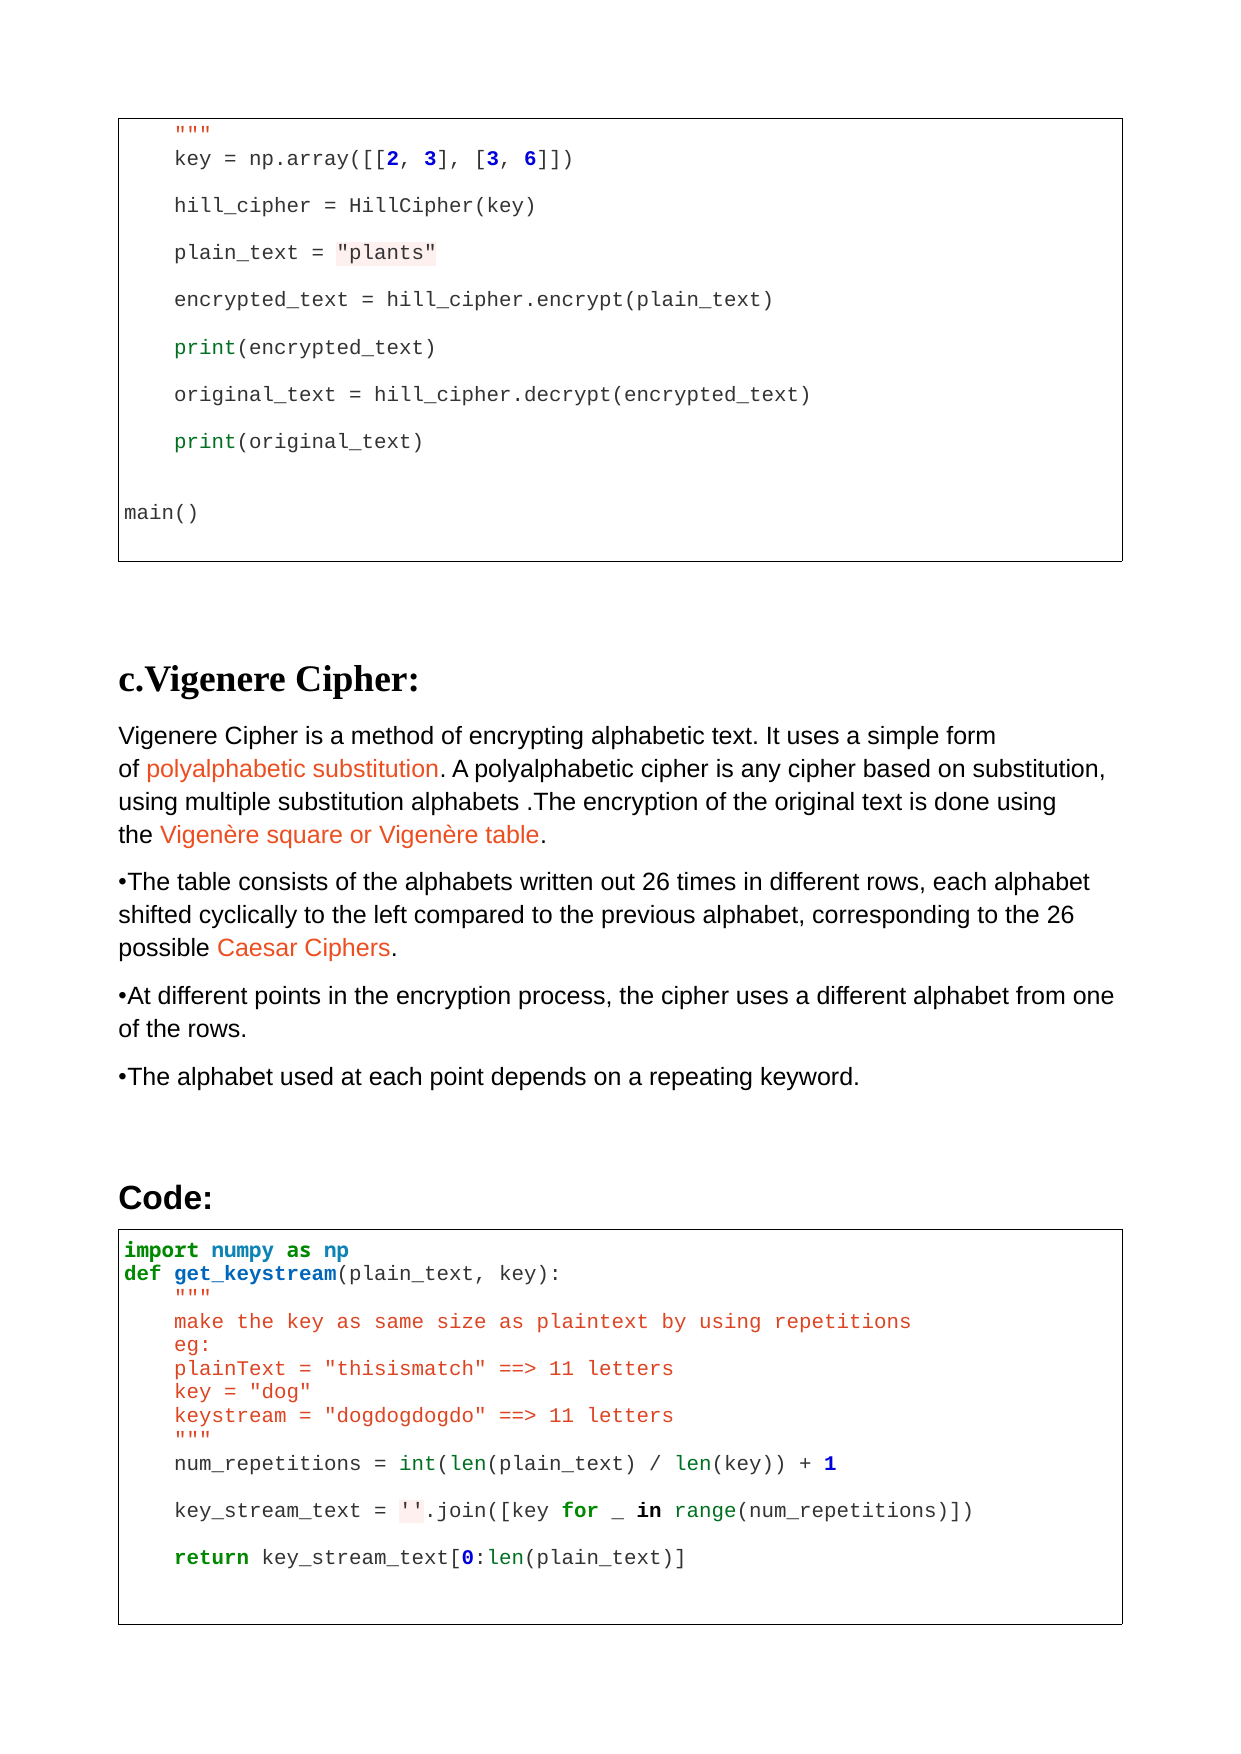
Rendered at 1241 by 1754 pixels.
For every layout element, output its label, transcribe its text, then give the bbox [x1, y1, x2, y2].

text c.Vigenere Cipher: [118, 656, 1122, 699]
table_header """ key = np.array([[2, 3], [3, 6]]) hill_cipher = HillCipher(key) plain_text = "plants" encrypted_text = hill_cipher.encrypt(plain_text) print(encrypted_text) original_text = hill_cipher.decrypt(encrypted_text) print(original_text) main() [119, 119, 1122, 561]
text Vigenere Cipher is a method of encrypting alphabetic text. It uses a simple form of polyalphabetic substitution. A polyalphabetic cipher is any cipher based on substitution, using multiple substitution alphabets .The encryption of the original text is done using the Vigenère square or Vigenère table. [118, 721, 1122, 848]
subtitle Code: [118, 1178, 1122, 1217]
list The table consists of the alphabets written out 26 times in different rows, each alphabet shifted cyclically to the left compared to the previous alphabet, corresponding to the 26 possible Caesar Ciphers. [118, 867, 1122, 962]
table_header import numpy as np def get_keystream(plain_text, key): """ make the key as same size as plaintext by using repetitions eg: plainText = "thisismatch" ==> 11 letters key = "dog" keystream = "dogdogdogdo" ==> 11 letters """ num_repetitions = int(len(plain_text) / len(key)) + 1 key_stream_text = ''.join([key for _ in range(num_repetitions)]) return key_stream_text[0:len(plain_text)] [119, 1230, 1122, 1624]
list At different points in the encryption process, the cipher uses a different alphabet from one of the rows. [118, 981, 1122, 1043]
list The alphabet used at each point depends on a repeating keyword. [118, 1062, 1122, 1091]
